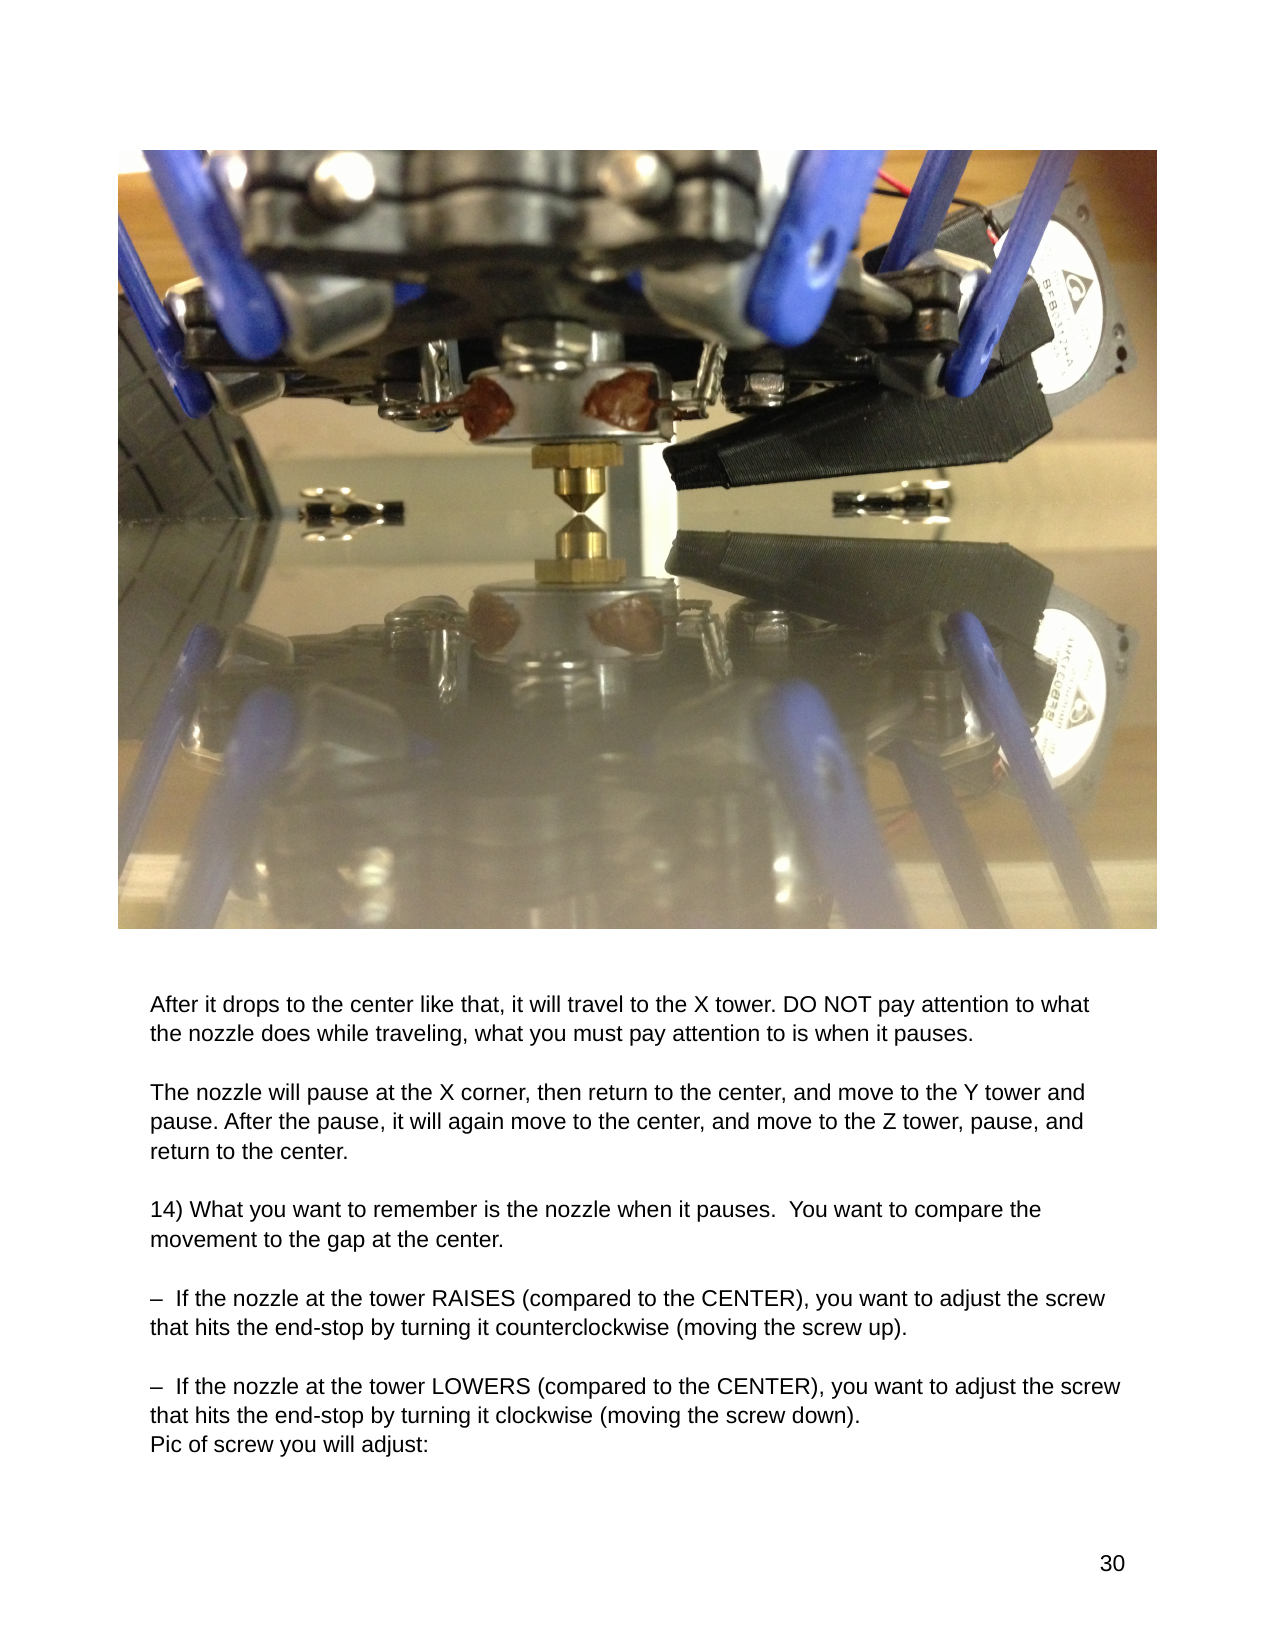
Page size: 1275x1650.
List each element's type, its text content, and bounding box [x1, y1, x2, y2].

text After it drops to the center like that, it will travel to the X tower. DO NOT pay attention to what the nozzle does while traveling, what you must pay attention to is when it pauses. [150, 992, 1125, 1047]
text – If the nozzle at the tower LOWERS (compared to the CENTER), you want to adjust the screw that hits the end-stop by turning it clockwise (moving the screw down). [150, 1373, 1125, 1428]
text Pic of screw you will adjust: [150, 1432, 1125, 1458]
text – If the nozzle at the tower RAISES (compared to the CENTER), you want to adjust the screw that hits the end-stop by turning it counterclockwise (moving the screw up). [150, 1285, 1125, 1340]
text The nozzle will pause at the X corner, then return to the center, and move to the Y tower and pause. After the pause, it will again move to the center, and move to the Z tower, pause, and return to the center. [150, 1080, 1125, 1164]
text 14) What you want to remember is the nozzle when it pauses. You want to compare the movement to the gap at the center. [150, 1197, 1125, 1252]
picture [118, 150, 1157, 929]
